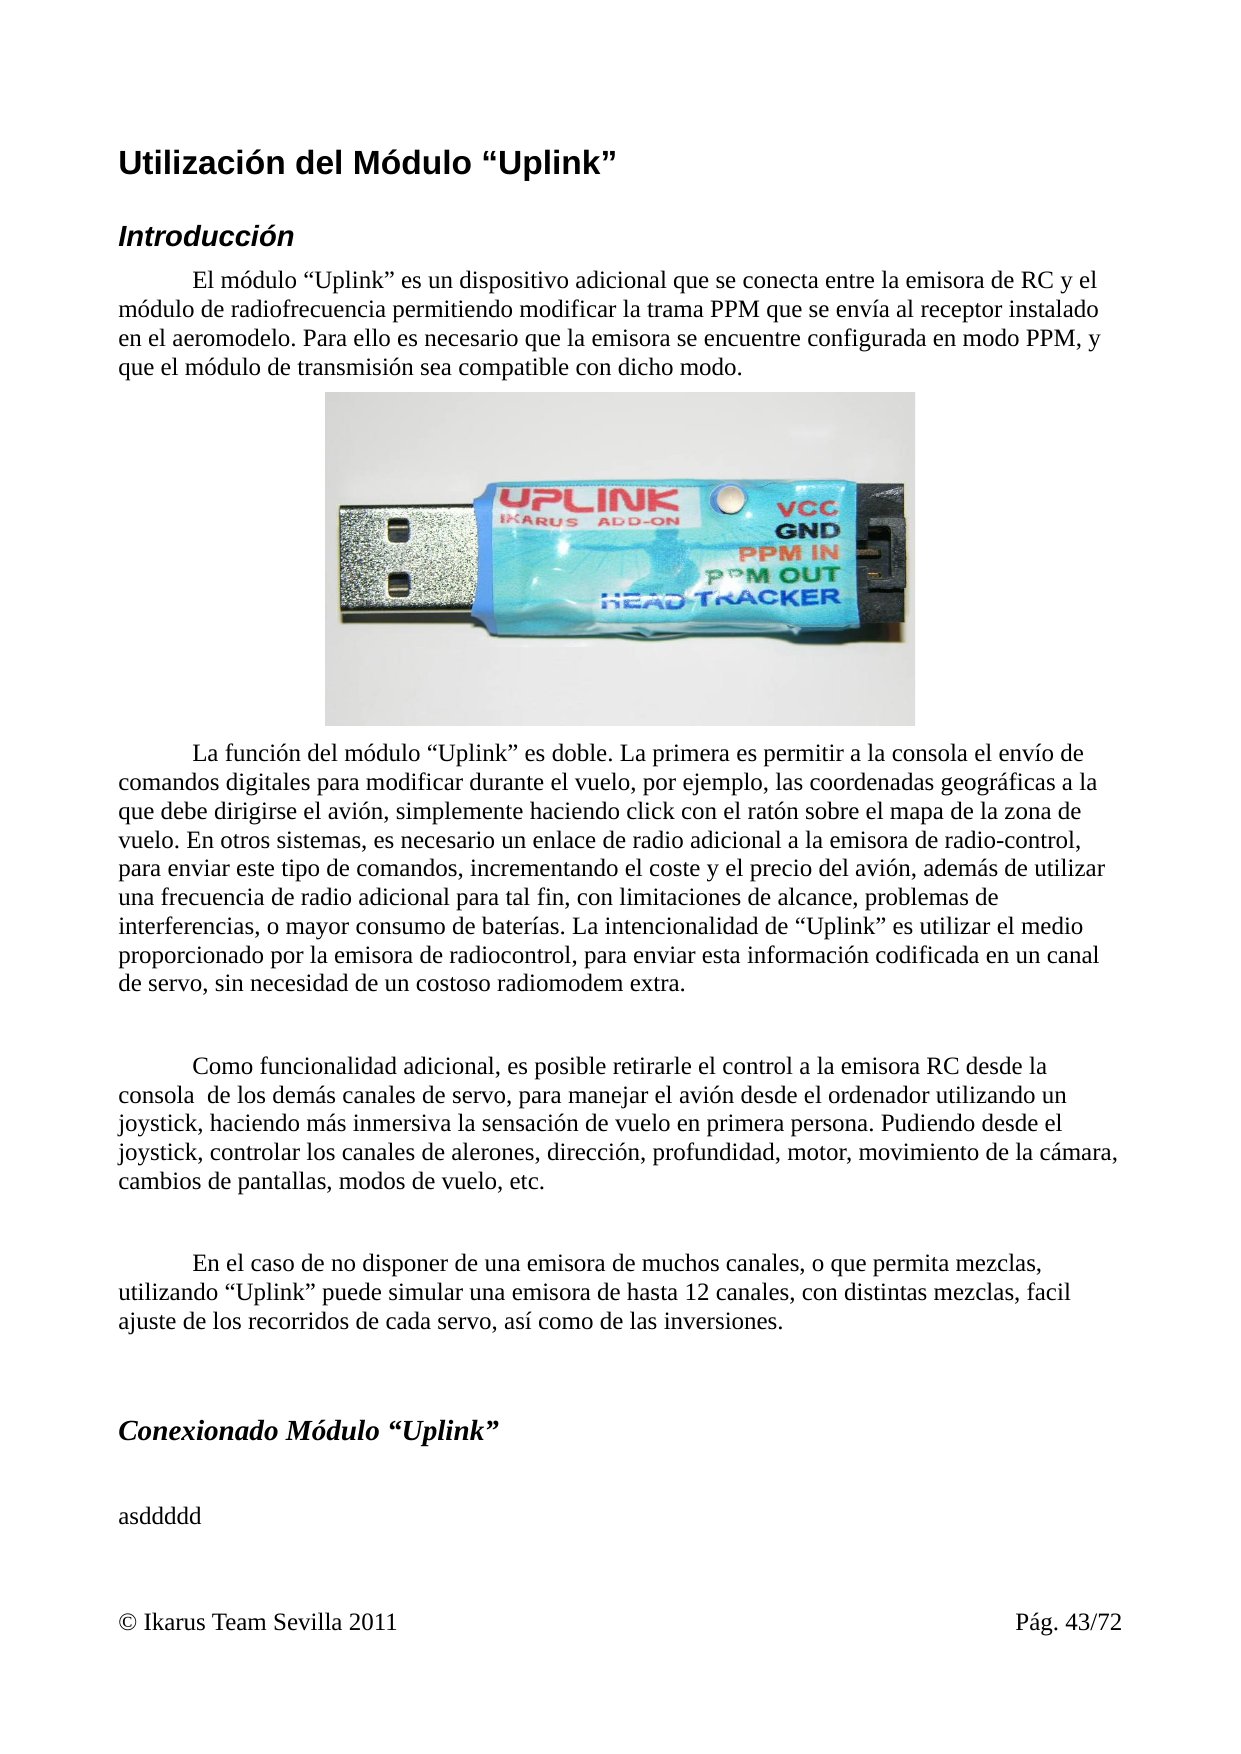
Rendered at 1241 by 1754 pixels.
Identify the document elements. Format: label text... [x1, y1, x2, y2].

text En el caso de no disponer de una emisora de muchos canales, o que permita mezclas, utilizando “Uplink” puede simular una emisora de hasta 12 canales, con distintas mezclas, facil ajuste de los recorridos de cada servo, así como de las inversiones. [118, 1248, 1122, 1335]
text Como funcionalidad adicional, es posible retirarle el control a la emisora RC desde la consola de los demás canales de servo, para manejar el avión desde el ordenador utilizando un joystick, haciendo más inmersiva la sensación de vuelo en primera persona. Pudiendo desde el joystick, controlar los canales de alerones, dirección, profundidad, motor, movimiento de la cámara, cambios de pantallas, modos de vuelo, etc. [118, 1051, 1122, 1195]
text La función del módulo “Uplink” es doble. La primera es permitir a la consola el envío de comandos digitales para modificar durante el vuelo, por ejemplo, las coordenadas geográficas a la que debe dirigirse el avión, simplemente haciendo click con el ratón sobre el mapa de la zona de vuelo. En otros sistemas, es necesario un enlace de radio adicional a la emisora de radio-control, para enviar este tipo de comandos, incrementando el coste y el precio del avión, además de utilizar una frecuencia de radio adicional para tal fin, con limitaciones de alcance, problemas de interferencias, o mayor consumo de baterías. La intencionalidad de “Uplink” es utilizar el medio proporcionado por la emisora de radiocontrol, para enviar esta información codificada en un canal de servo, sin necesidad de un costoso radiomodem extra. [118, 738, 1122, 997]
subtitle Conexionado Módulo “Uplink” [118, 1413, 1122, 1447]
subtitle Introducción [118, 219, 1122, 253]
text asddddd [118, 1501, 1122, 1529]
text El módulo “Uplink” es un dispositivo adicional que se conecta entre la emisora de RC y el módulo de radiofrecuencia permitiendo modificar la trama PPM que se envía al receptor instalado en el aeromodelo. Para ello es necesario que la emisora se encuentre configurada en modo PPM, y que el módulo de transmisión sea compatible con dicho modo. [118, 265, 1122, 380]
subtitle Utilización del Módulo “Uplink” [118, 143, 1122, 182]
